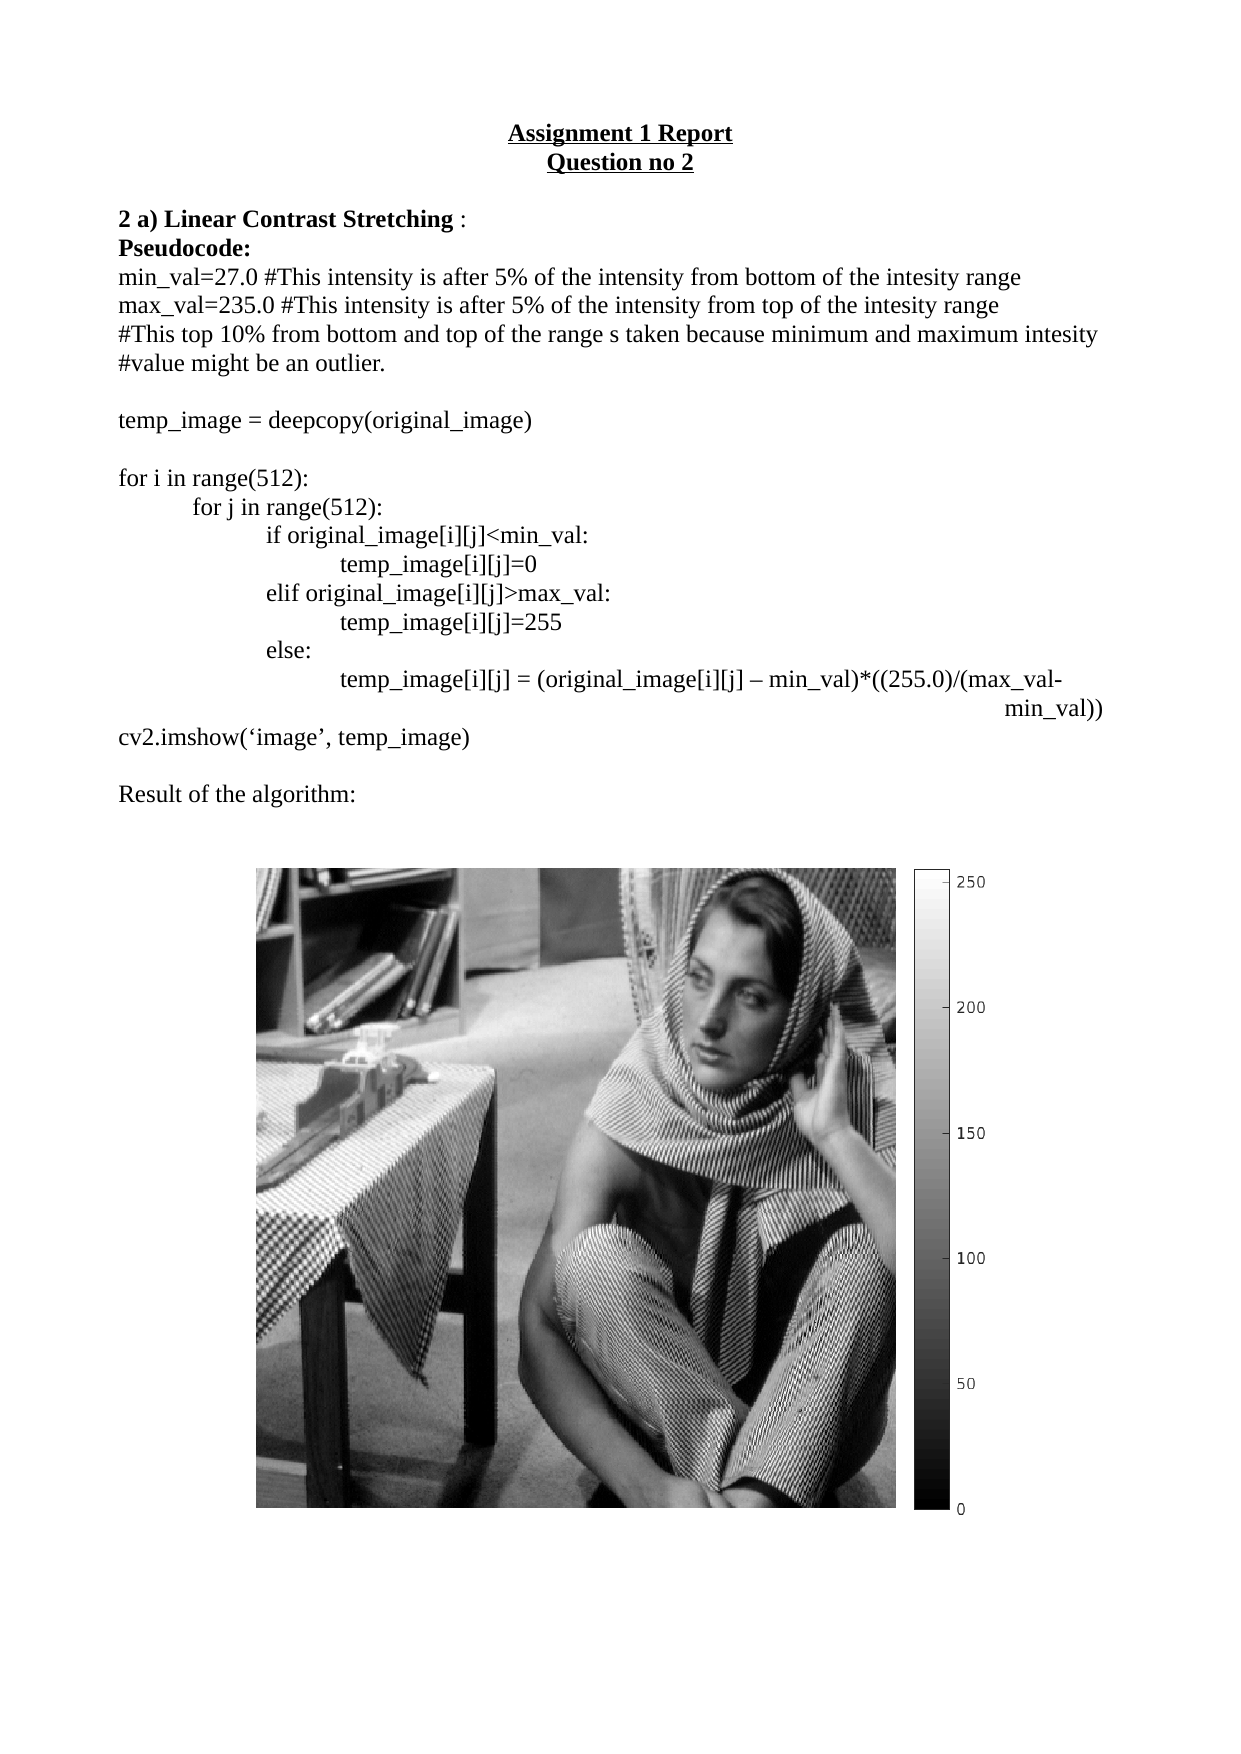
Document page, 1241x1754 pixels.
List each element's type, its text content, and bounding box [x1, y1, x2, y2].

text cv2.imshow(‘image’, temp_image) [118, 722, 1122, 751]
text for j in range(512): [118, 492, 1122, 521]
text temp_image[i][j]=255 [118, 607, 1122, 636]
text temp_image[i][j]=0 [118, 549, 1122, 578]
text Question no 2 [118, 147, 1122, 176]
text temp_image[i][j] = (original_image[i][j] – min_val)*((255.0)/(max_val- min_val)) [118, 664, 1122, 722]
text min_val=27.0 #This intensity is after 5% of the intensity from bottom of the intesity range [118, 262, 1122, 291]
text else: [118, 636, 1122, 664]
text max_val=235.0 #This intensity is after 5% of the intensity from top of the intesity range [118, 291, 1122, 319]
picture [118, 836, 1123, 1590]
text temp_image = deepcopy(original_image) [118, 406, 1122, 434]
text 2 a) Linear Contrast Stretching : [118, 204, 1122, 233]
text if original_image[i][j]<min_val: [118, 521, 1122, 549]
text Result of the algorithm: [118, 779, 1122, 808]
text elif original_image[i][j]>max_val: [118, 578, 1122, 607]
text #This top 10% from bottom and top of the range s taken because minimum and maximum intesity #value might be an outlier. [118, 319, 1122, 377]
text Assignment 1 Report [118, 118, 1122, 147]
text for i in range(512): [118, 463, 1122, 492]
text Pseudocode: [118, 233, 1122, 262]
